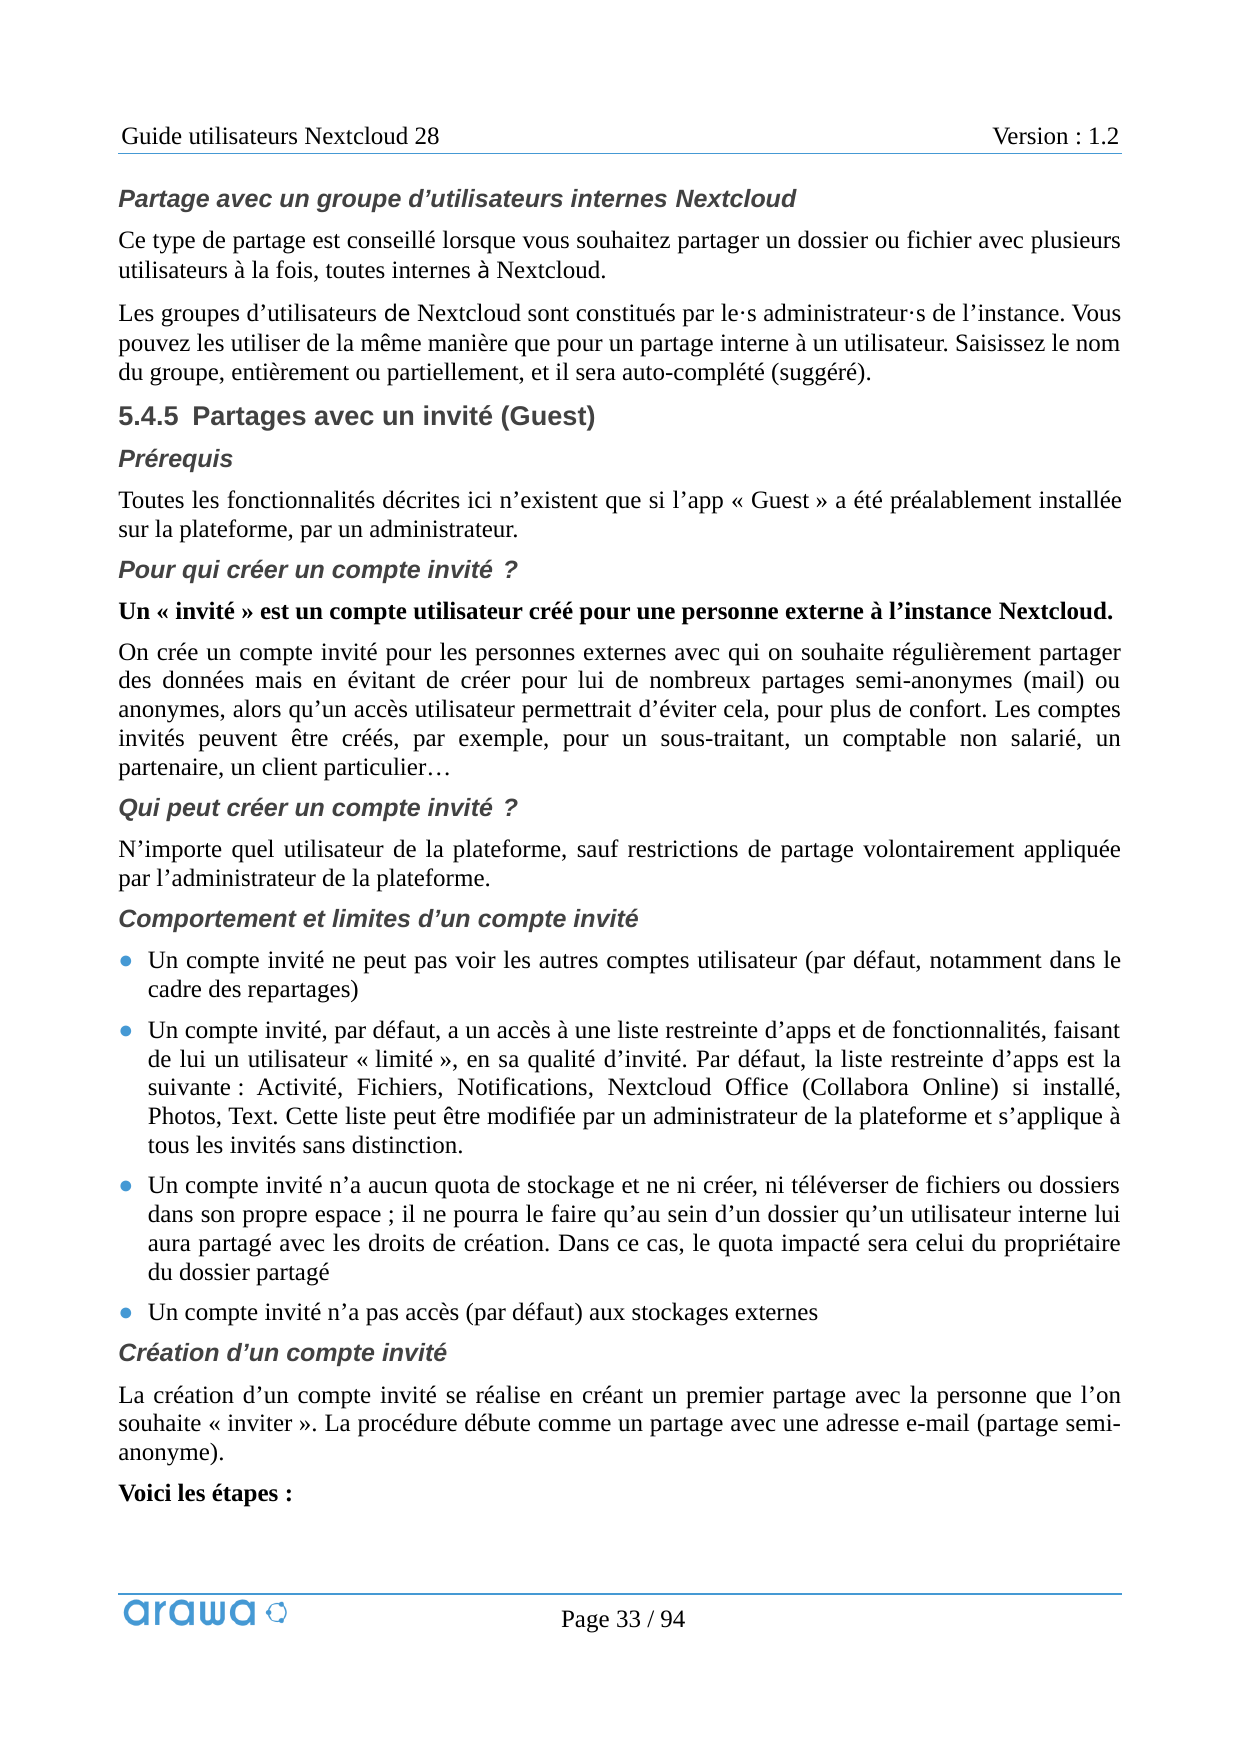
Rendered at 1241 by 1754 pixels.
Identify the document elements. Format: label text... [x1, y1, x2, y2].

subtitle Partages avec un invité (Guest) [118, 400, 1122, 431]
list Un compte invité n’a aucun quota de stockage et ne ni créer, ni téléverser de fichiers ou dossiers dans son propre espace ; il ne pourra le faire qu’au sein d’un dossier qu’un utilisateur interne lui aura partagé avec les droits de création. Dans ce cas, le quota impacté sera celui du propriétaire du dossier partagé [118, 1170, 1122, 1285]
text Ce type de partage est conseillé lorsque vous souhaitez partager un dossier ou fichier avec plusieurs utilisateurs à la fois, toutes internes à Nextcloud. [118, 225, 1122, 285]
text Voici les étapes : [118, 1478, 1122, 1506]
list Un compte invité n’a pas accès (par défaut) aux stockages externes [118, 1297, 1122, 1326]
list Un compte invité ne peut pas voir les autres comptes utilisateur (par défaut, notamment dans le cadre des repartages) [118, 946, 1122, 1003]
subtitle Pour qui créer un compte invité ? [118, 555, 1122, 584]
picture [121, 1597, 290, 1628]
subtitle Création d’un compte invité [118, 1338, 1122, 1367]
subtitle Prérequis [118, 444, 1122, 473]
text Toutes les fonctionnalités décrites ici n’existent que si l’app « Guest » a été préalablement installée sur la plateforme, par un administrateur. [118, 485, 1122, 543]
text On crée un compte invité pour les personnes externes avec qui on souhaite régulièrement partager des données mais en évitant de créer pour lui de nombreux partages semi-anonymes (mail) ou anonymes, alors qu’un accès utilisateur permettrait d’éviter cela, pour plus de confort. Les comptes invités peuvent être créés, par exemple, pour un sous-traitant, un comptable non salarié, un partenaire, un client particulier… [118, 637, 1122, 781]
text La création d’un compte invité se réalise en créant un premier partage avec la personne que l’on souhaite « inviter ». La procédure débute comme un partage avec une adresse e-mail (partage semi-anonyme). [118, 1380, 1122, 1466]
text Les groupes d’utilisateurs de Nextcloud sont constitués par le·s administrateur·s de l’instance. Vous pouvez les utiliser de la même manière que pour un partage interne à un utilisateur. Saisissez le nom du groupe, entièrement ou partiellement, et il sera auto-complété (suggéré). [118, 297, 1122, 386]
text Un « invité » est un compte utilisateur créé pour une personne externe à l’instance Nextcloud. [118, 596, 1122, 625]
subtitle Comportement et limites d’un compte invité [118, 904, 1122, 933]
subtitle Partage avec un groupe d’utilisateurs internes Nextcloud [118, 184, 1122, 212]
text N’importe quel utilisateur de la plateforme, sauf restrictions de partage volontairement appliquée par l’administrateur de la plateforme. [118, 834, 1122, 892]
list Un compte invité, par défaut, a un accès à une liste restreinte d’apps et de fonctionnalités, faisant de lui un utilisateur « limité », en sa qualité d’invité. Par défaut, la liste restreinte d’apps est la suivante : Activité, Fichiers, Notifications, Nextcloud Office (Collabora Online) si installé, Photos, Text. Cette liste peut être modifiée par un administrateur de la plateforme et s’applique à tous les invités sans distinction. [118, 1015, 1122, 1159]
subtitle Qui peut créer un compte invité ? [118, 793, 1122, 822]
